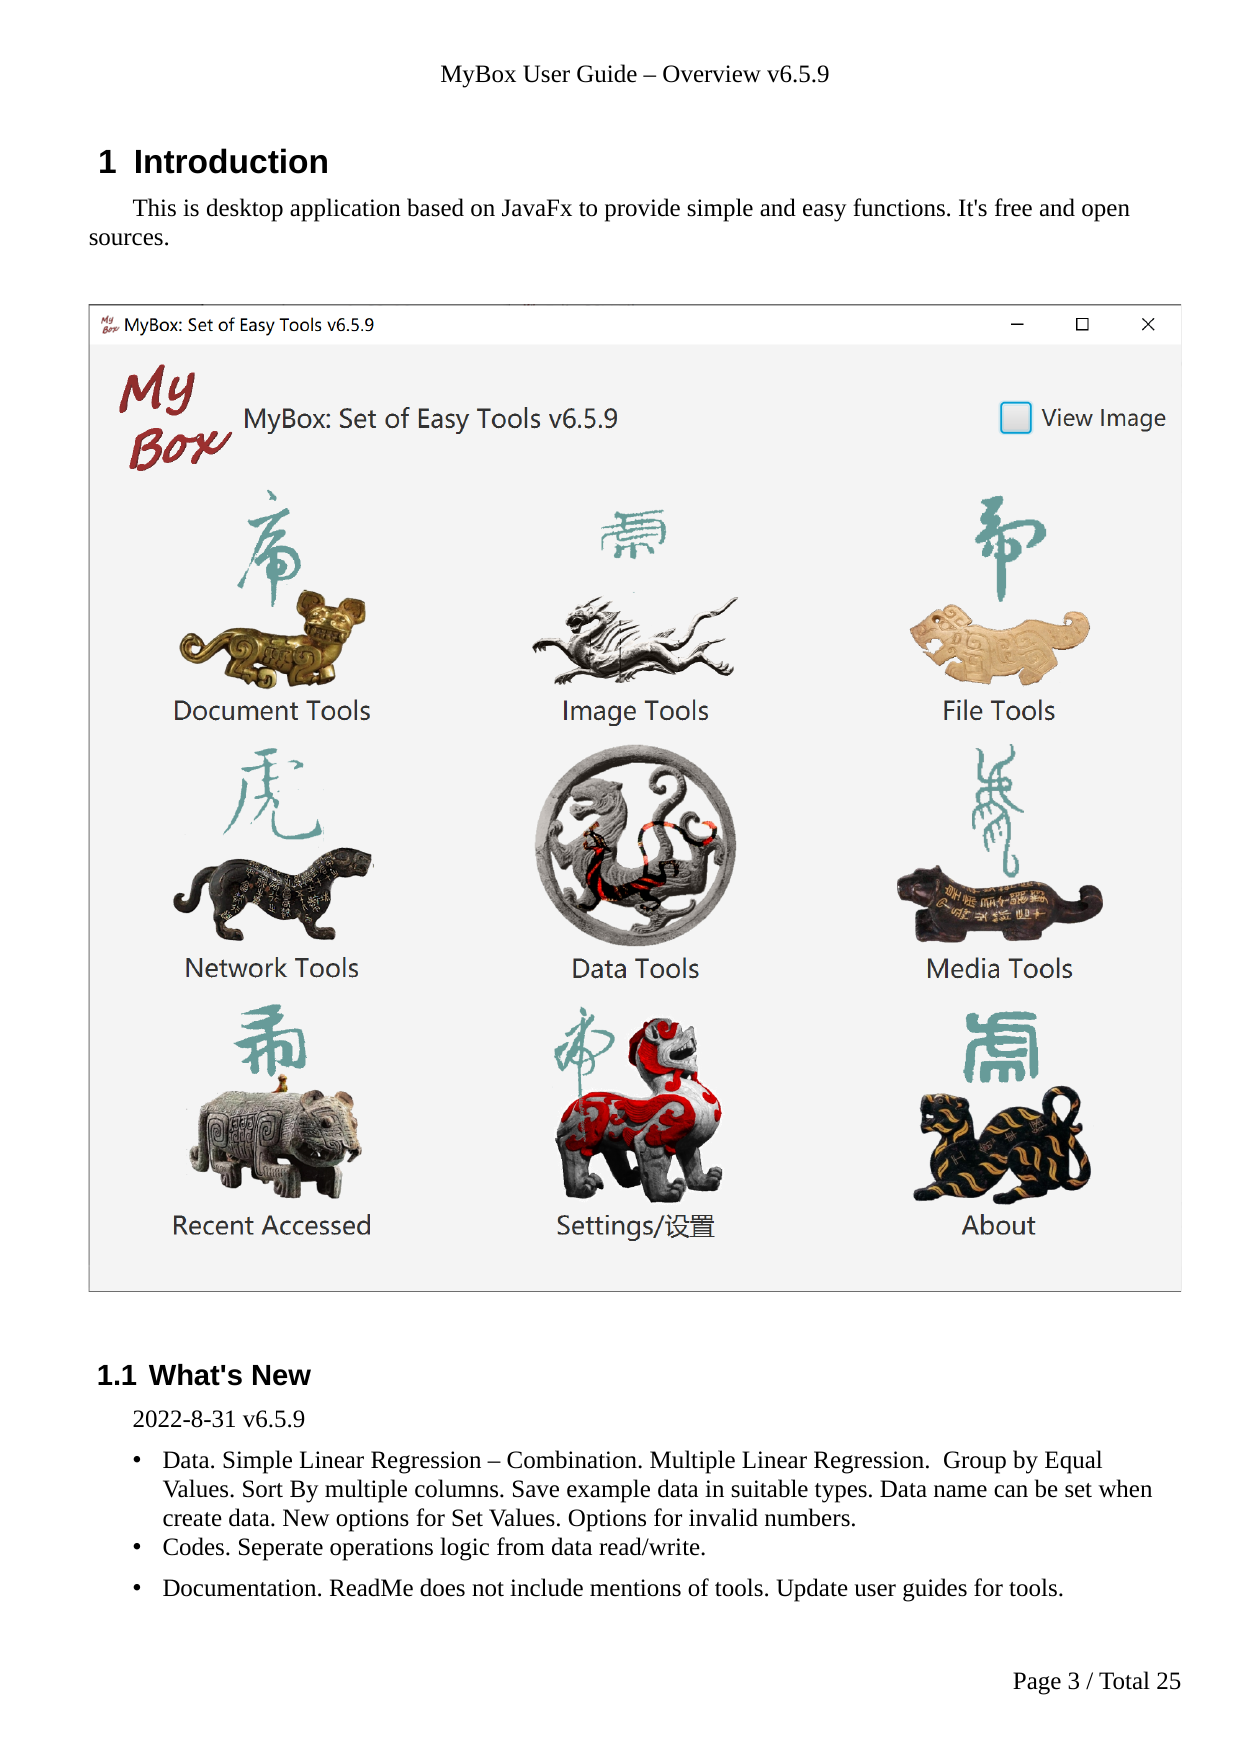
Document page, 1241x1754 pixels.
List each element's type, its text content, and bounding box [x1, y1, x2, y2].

picture [88, 304, 1182, 1292]
list Data. Simple Linear Regression – Combination. Multiple Linear Regression. Group by Equal Values. Sort By multiple columns. Save example data in suitable types. Data name can be set when create data. New options for Set Values. Options for invalid numbers. [133, 1445, 1181, 1532]
subtitle What's New [88, 1358, 1181, 1392]
list Documentation. ReadMe does not include mentions of tools. Update user guides for tools. [133, 1573, 1181, 1602]
text This is desktop application based on JavaFx to provide simple and easy functions. It's free and open sources. [88, 193, 1181, 251]
list Codes. Seperate operations logic from data read/write. [133, 1532, 1181, 1560]
subtitle Introduction [88, 142, 1181, 181]
text 2022-8-31 v6.5.9 [88, 1404, 1181, 1433]
